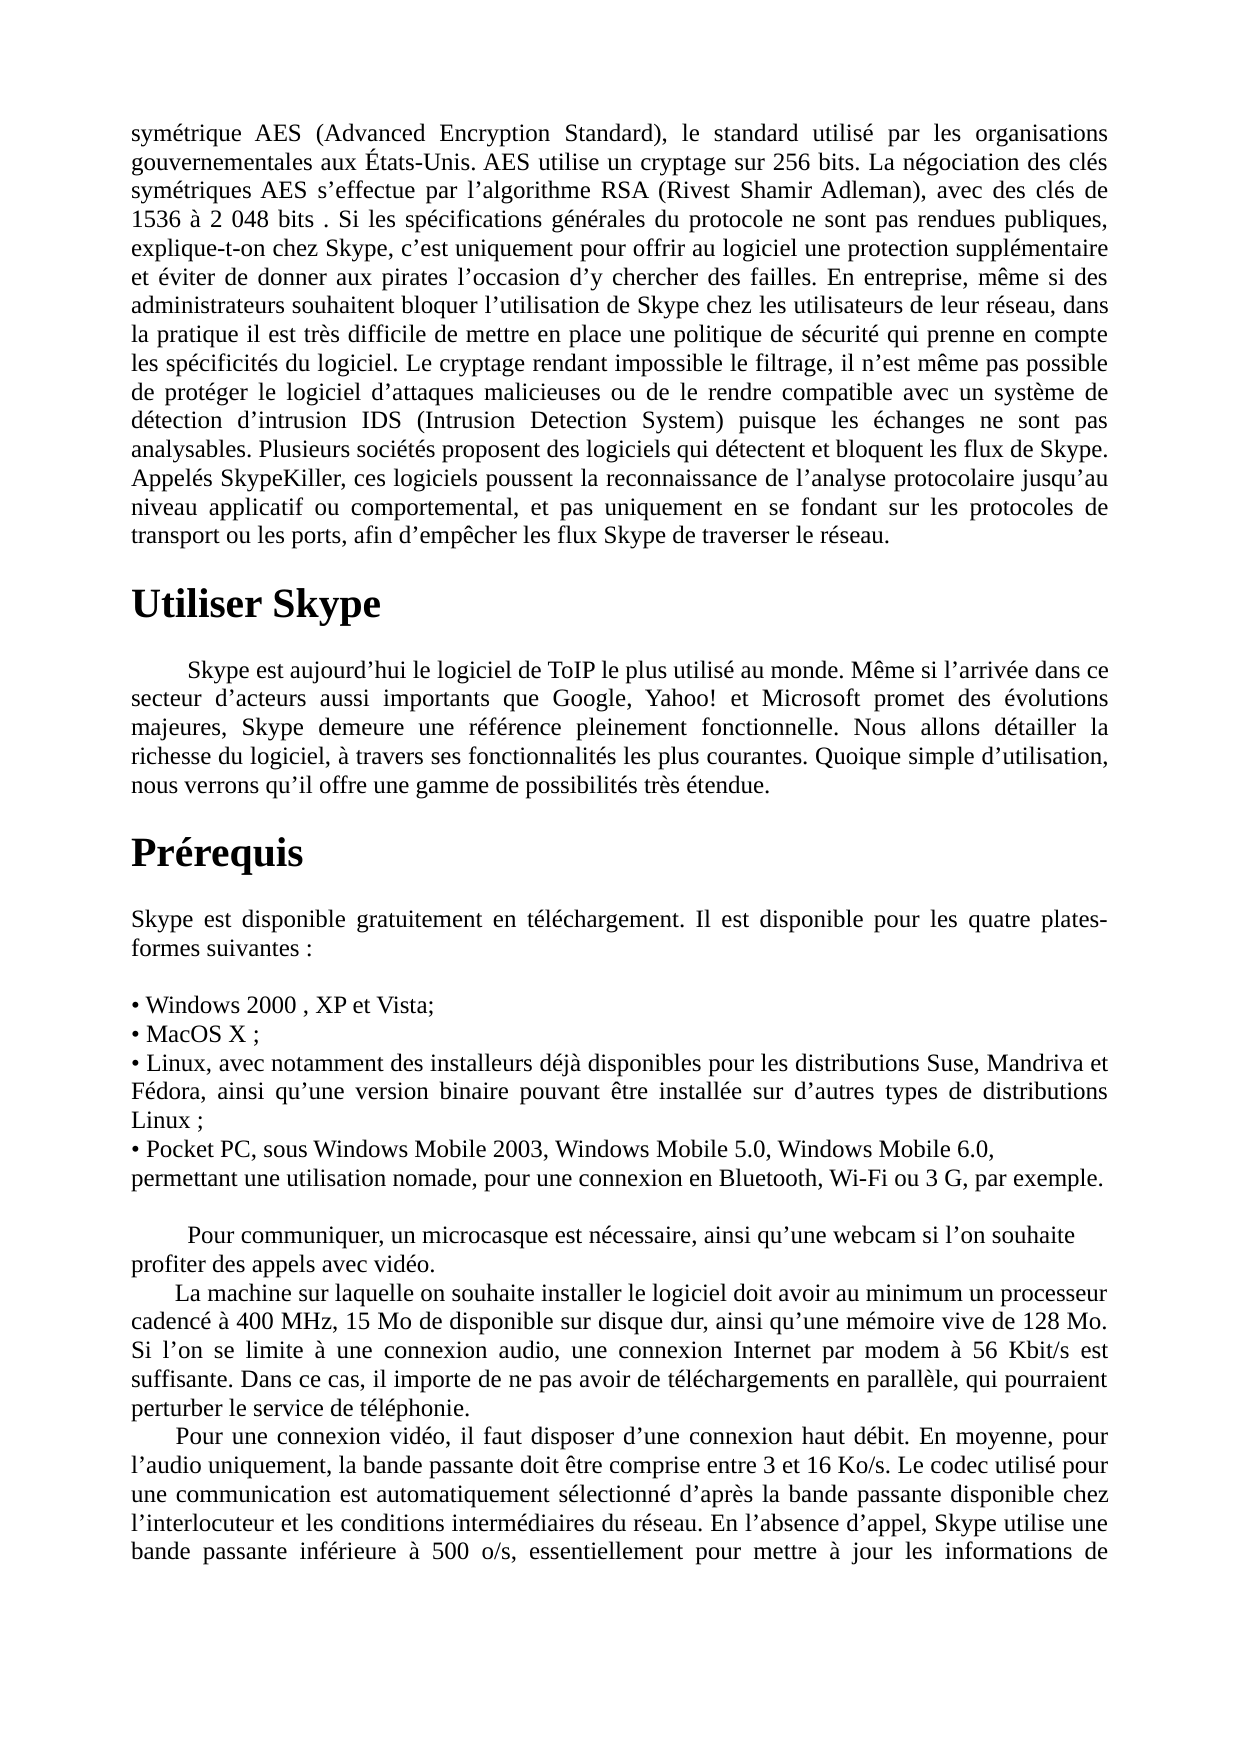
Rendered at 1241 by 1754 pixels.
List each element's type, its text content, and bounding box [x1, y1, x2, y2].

text Prérequis [131, 827, 1109, 875]
text Skype est aujourd’hui le logiciel de ToIP le plus utilisé au monde. Même si l’arrivée dans ce secteur d’acteurs aussi importants que Google, Yahoo! et Microsoft promet des évolutions majeures, Skype demeure une référence pleinement fonctionnelle. Nous allons détailler la richesse du logiciel, à travers ses fonctionnalités les plus courantes. Quoique simple d’utilisation, nous verrons qu’il offre une gamme de possibilités très étendue. [131, 655, 1109, 798]
text permettant une utilisation nomade, pour une connexion en Bluetooth, Wi-Fi ou 3 G, par exemple. [131, 1163, 1109, 1191]
text • Linux, avec notamment des installeurs déjà disponibles pour les distributions Suse, Mandriva et Fédora, ainsi qu’une version binaire pouvant être installée sur d’autres types de distributions Linux ; [131, 1048, 1109, 1134]
text La machine sur laquelle on souhaite installer le logiciel doit avoir au minimum un processeur cadencé à 400 MHz, 15 Mo de disponible sur disque dur, ainsi qu’une mémoire vive de 128 Mo. Si l’on se limite à une connexion audio, une connexion Internet par modem à 56 Kbit/s est suffisante. Dans ce cas, il importe de ne pas avoir de téléchargements en parallèle, qui pourraient perturber le service de téléphonie. [131, 1278, 1109, 1421]
text Utiliser Skype [131, 578, 1109, 626]
text symétrique AES (Advanced Encryption Standard), le standard utilisé par les organisations gouvernementales aux États-Unis. AES utilise un cryptage sur 256 bits. La négociation des clés symétriques AES s’effectue par l’algorithme RSA (Rivest Shamir Adleman), avec des clés de 1536 à 2 048 bits . Si les spécifications générales du protocole ne sont pas rendues publiques, explique-t-on chez Skype, c’est uniquement pour offrir au logiciel une protection supplémentaire et éviter de donner aux pirates l’occasion d’y chercher des failles. En entreprise, même si des administrateurs souhaitent bloquer l’utilisation de Skype chez les utilisateurs de leur réseau, dans la pratique il est très difficile de mettre en place une politique de sécurité qui prenne en compte les spécificités du logiciel. Le cryptage rendant impossible le filtrage, il n’est même pas possible de protéger le logiciel d’attaques malicieuses ou de le rendre compatible avec un système de détection d’intrusion IDS (Intrusion Detection System) puisque les échanges ne sont pas analysables. Plusieurs sociétés proposent des logiciels qui détectent et bloquent les flux de Skype. [131, 118, 1109, 463]
text • Pocket PC, sous Windows Mobile 2003, Windows Mobile 5.0, Windows Mobile 6.0, [131, 1134, 1109, 1163]
text Pour une connexion vidéo, il faut disposer d’une connexion haut débit. En moyenne, pour l’audio uniquement, la bande passante doit être comprise entre 3 et 16 Ko/s. Le codec utilisé pour une communication est automatiquement sélectionné d’après la bande passante disponible chez l’interlocuteur et les conditions intermédiaires du réseau. En l’absence d’appel, Skype utilise une bande passante inférieure à 500 o/s, essentiellement pour mettre à jour les informations de [131, 1421, 1109, 1565]
text • Windows 2000 , XP et Vista; [131, 990, 1109, 1019]
text Pour communiquer, un microcasque est nécessaire, ainsi qu’une webcam si l’on souhaite [131, 1220, 1109, 1249]
text profiter des appels avec vidéo. [131, 1249, 1109, 1278]
text Skype est disponible gratuitement en téléchargement. Il est disponible pour les quatre plates-formes suivantes : [131, 904, 1109, 961]
text Appelés SkypeKiller, ces logiciels poussent la reconnaissance de l’analyse protocolaire jusqu’au niveau applicatif ou comportemental, et pas uniquement en se fondant sur les protocoles de transport ou les ports, afin d’empêcher les flux Skype de traverser le réseau. [131, 463, 1109, 549]
text • MacOS X ; [131, 1019, 1109, 1048]
